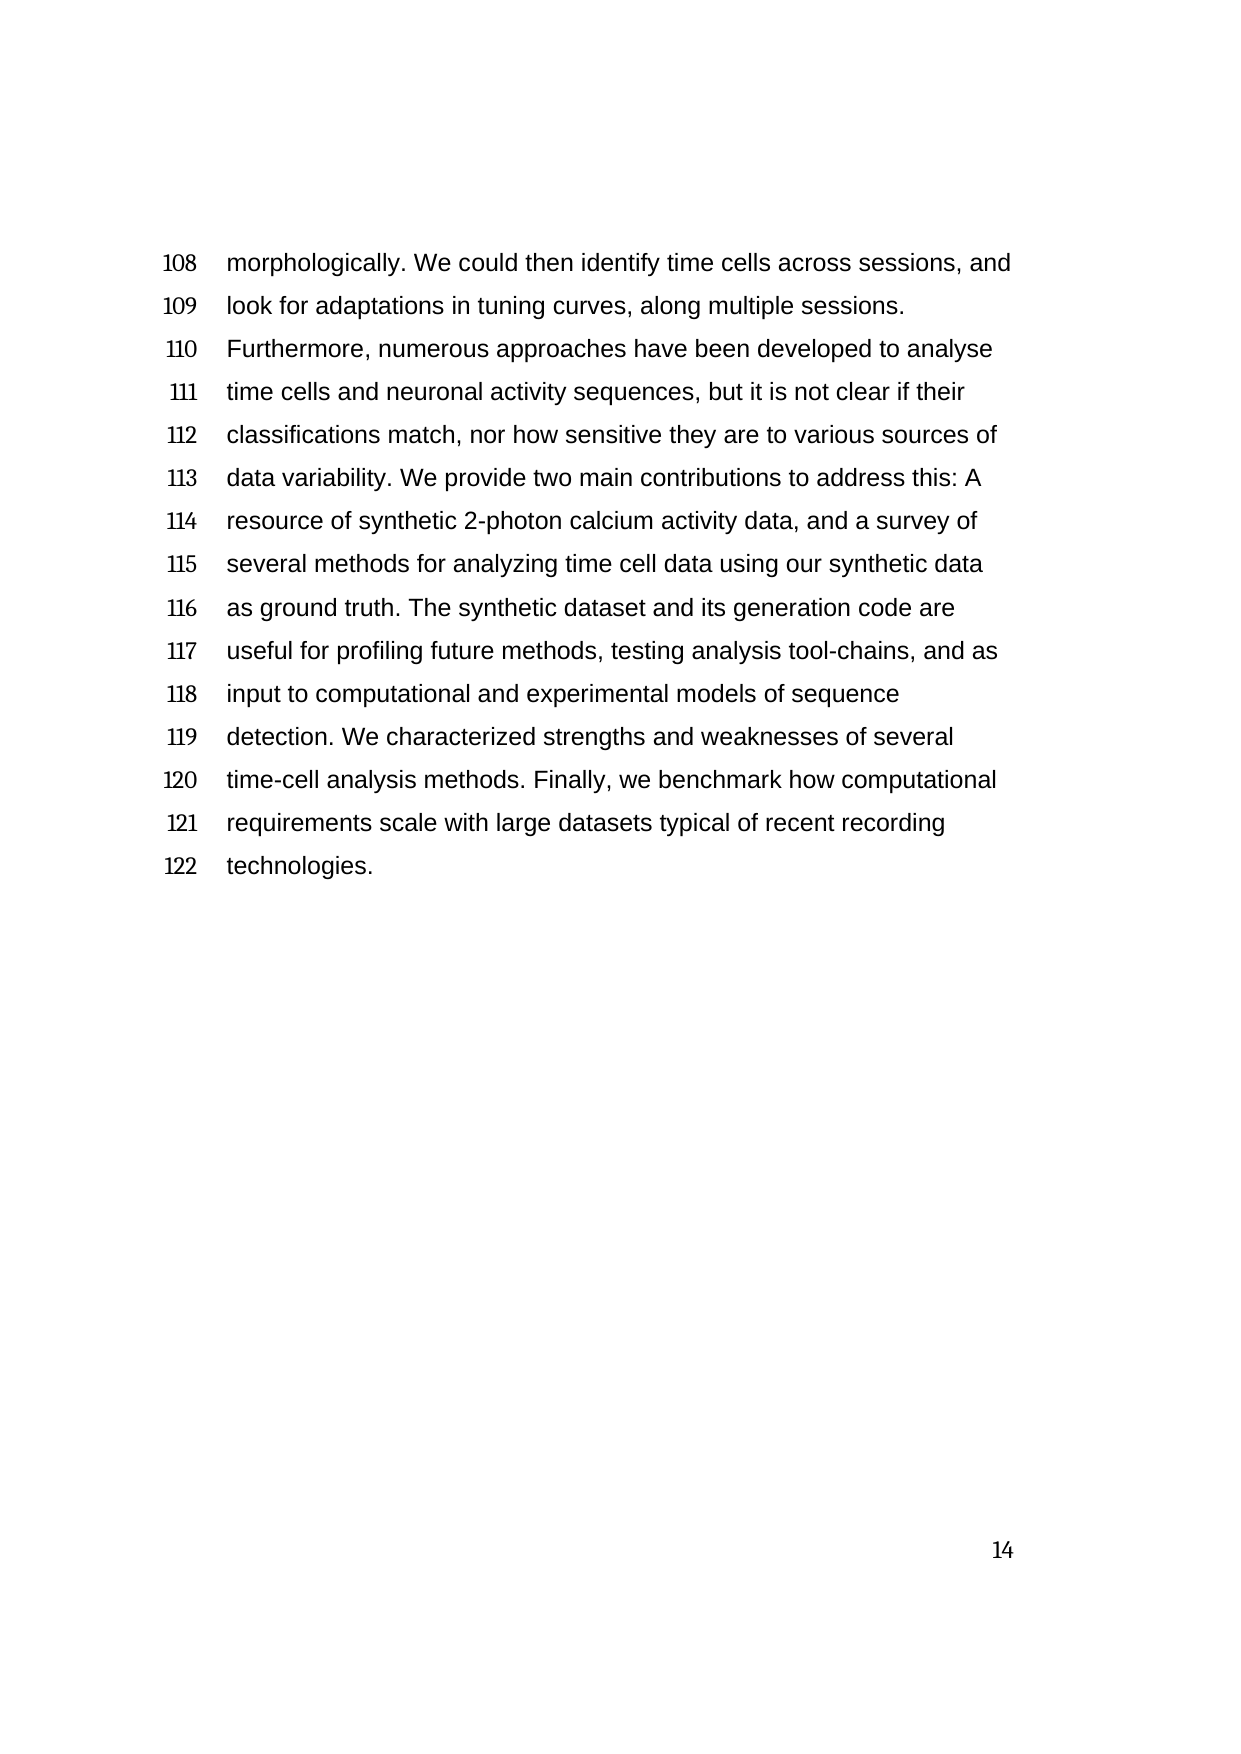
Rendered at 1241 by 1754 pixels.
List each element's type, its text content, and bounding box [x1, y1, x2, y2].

text morphologically. We could then identify time cells across sessions, and look for adaptations in tuning curves, along multiple sessions. Furthermore, numerous approaches have been developed to analyse time cells and neuronal activity sequences, but it is not clear if their classifications match, nor how sensitive they are to various sources of data variability. We provide two main contributions to address this: A resource of synthetic 2-photon calcium activity data, and a survey of several methods for analyzing time cell data using our synthetic data as ground truth. The synthetic dataset and its generation code are useful for profiling future methods, testing analysis tool-chains, and as input to computational and experimental models of sequence detection. We characterized strengths and weaknesses of several time-cell analysis methods. Finally, we benchmark how computational requirements scale with large datasets typical of recent recording technologies. [226, 248, 1014, 880]
